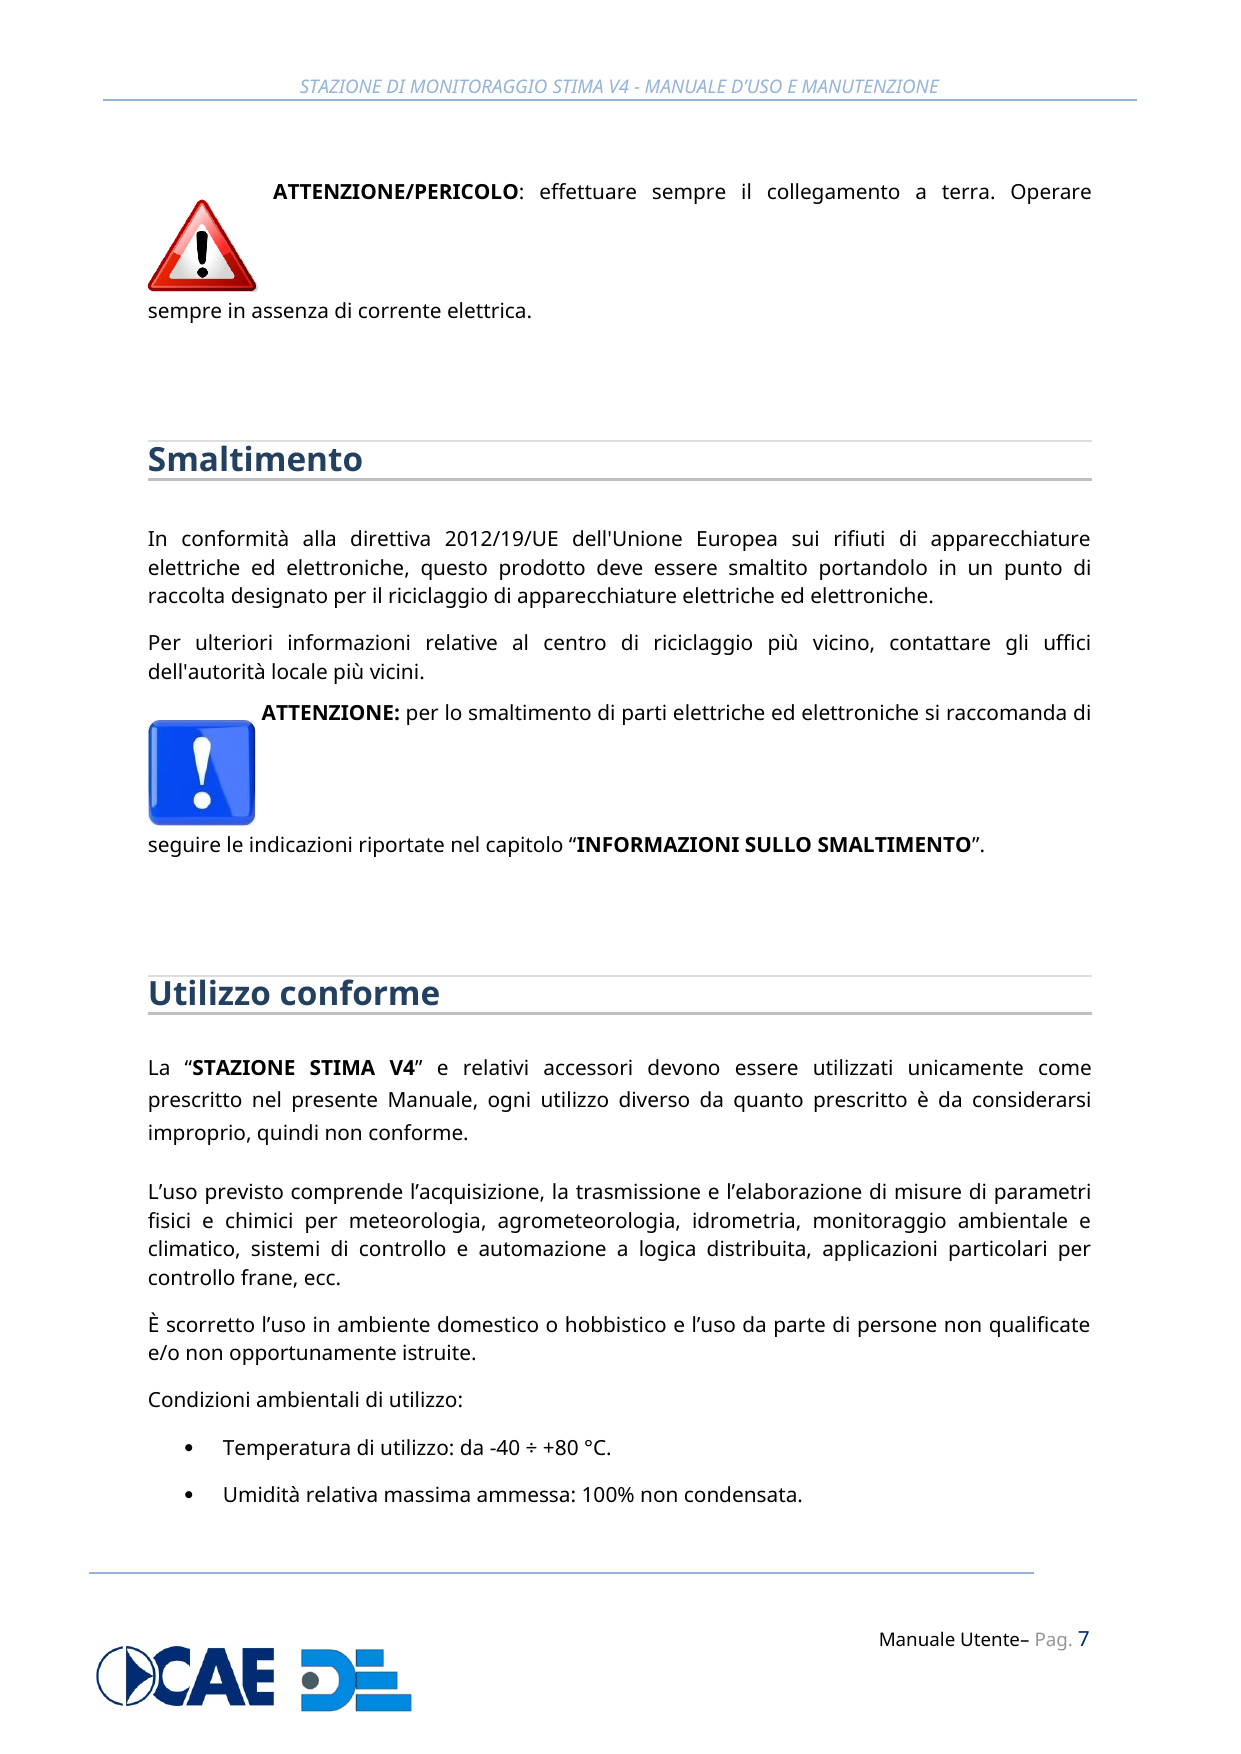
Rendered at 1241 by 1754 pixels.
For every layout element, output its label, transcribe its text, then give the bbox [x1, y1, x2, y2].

list Umidità relativa massima ammessa: 100% non condensata. [185, 1480, 1092, 1508]
list Temperatura di utilizzo: da -40 ÷ +80 °C. [185, 1433, 1092, 1461]
text Condizioni ambientali di utilizzo: [148, 1386, 1092, 1414]
text È scorretto l’uso in ambiente domestico o hobbistico e l’uso da parte di persone non qualificate e/o non opportunamente istruite. [148, 1310, 1092, 1367]
text In conformità alla direttiva 2012/19/UE dell'Unione Europea sui rifiuti di apparecchiature elettriche ed elettroniche, questo prodotto deve essere smaltito portandolo in un punto di raccolta designato per il riciclaggio di apparecchiature elettriche ed elettroniche. [148, 524, 1092, 610]
text La “STAZIONE STIMA V4” e relativi accessori devono essere utilizzati unicamente come prescritto nel presente Manuale, ogni utilizzo diverso da quanto prescritto è da considerarsi improprio, quindi non conforme. [148, 1053, 1092, 1146]
subtitle Smaltimento [148, 442, 1092, 478]
text ATTENZIONE/PERICOLO: effettuare sempre il collegamento a terra. Operare sempre in assenza di corrente elettrica. [148, 177, 1092, 324]
text ATTENZIONE: per lo smaltimento di parti elettriche ed elettroniche si raccomanda di seguire le indicazioni riportate nel capitolo “INFORMAZIONI SULLO SMALTIMENTO”. [148, 698, 1092, 858]
text L’uso previsto comprende l’acquisizione, la trasmissione e l’elaborazione di misure di parametri fisici e chimici per meteorologia, agrometeorologia, idrometria, monitoraggio ambientale e climatico, sistemi di controllo e automazione a logica distribuita, applicazioni particolari per controllo frane, ecc. [148, 1177, 1092, 1291]
subtitle Utilizzo conforme [148, 977, 1092, 1012]
text Per ulteriori informazioni relative al centro di riciclaggio più vicino, contattare gli uffici dell'autorità locale più vicini. [148, 628, 1092, 685]
